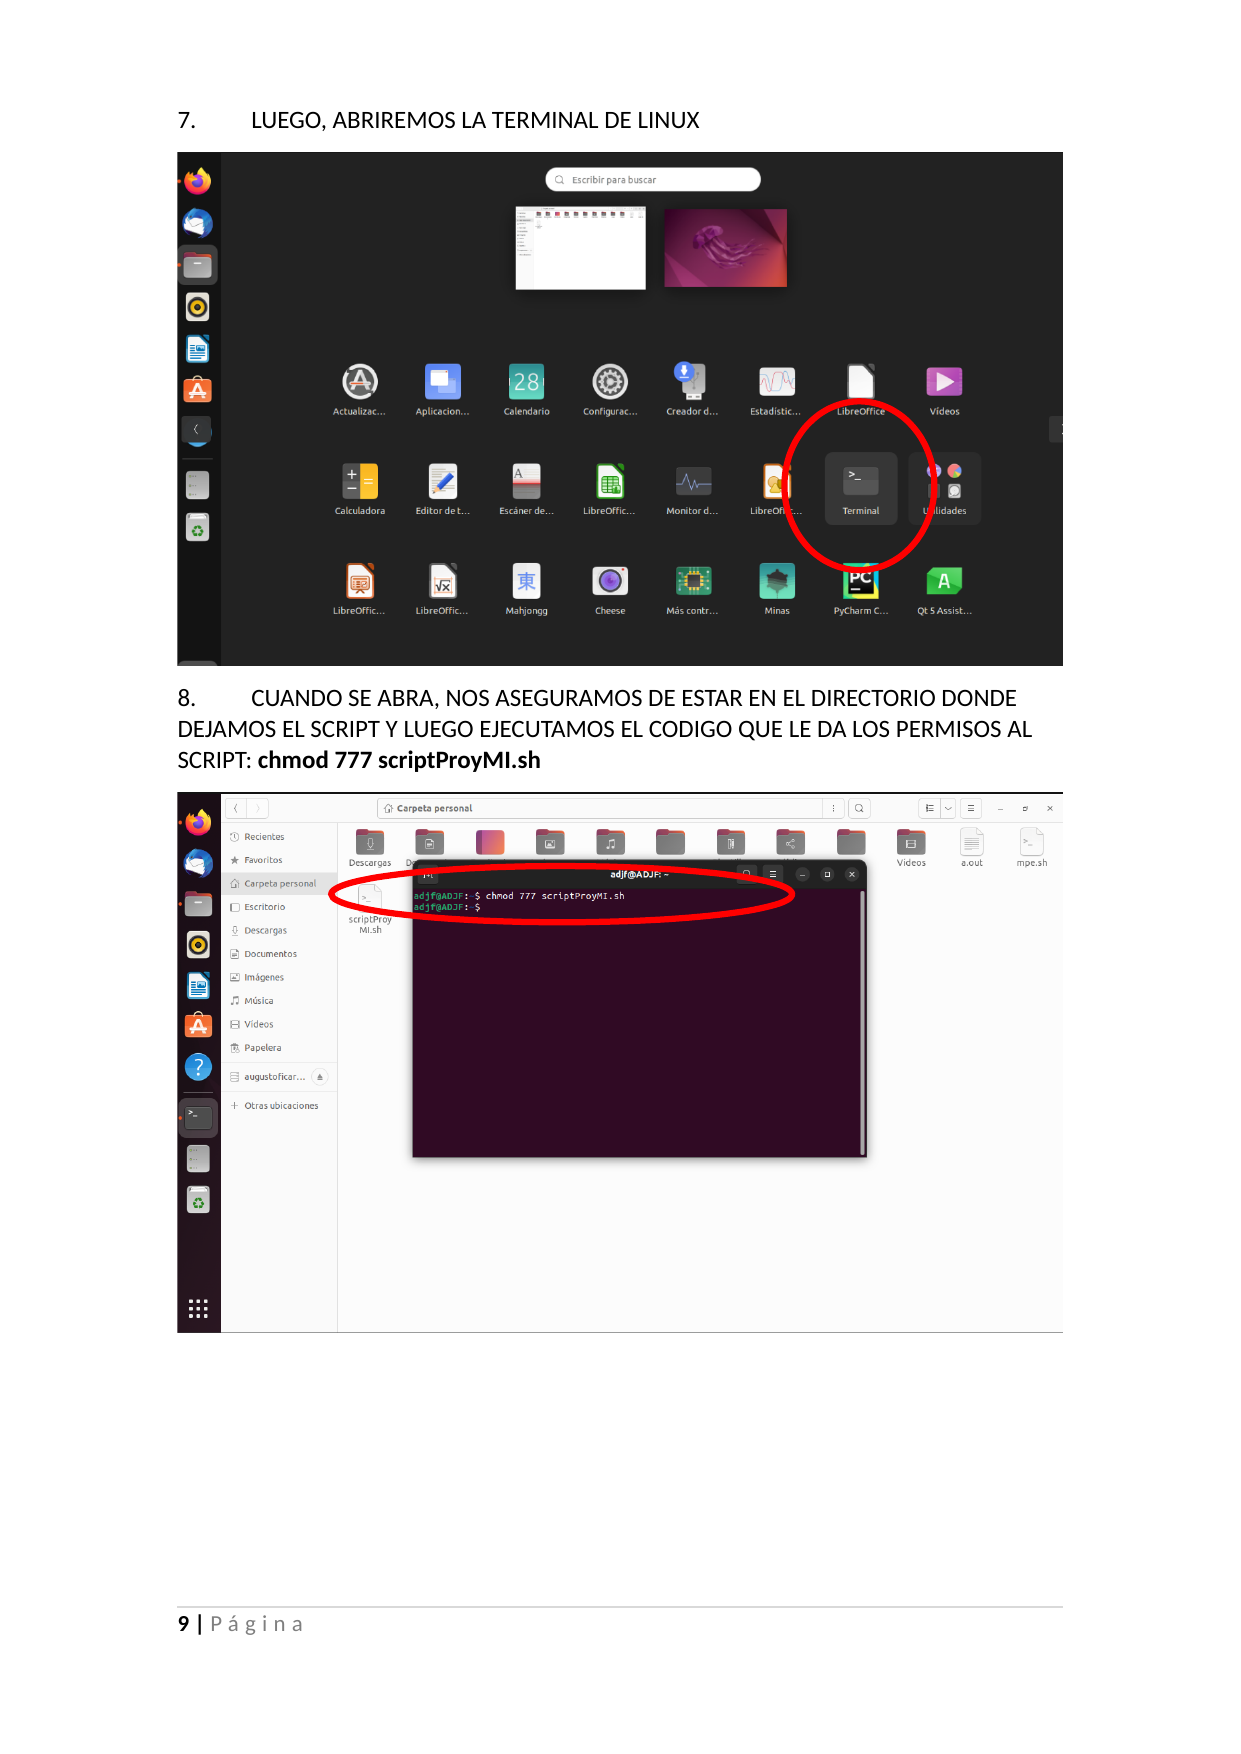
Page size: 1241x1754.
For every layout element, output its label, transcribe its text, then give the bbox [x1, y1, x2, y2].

list CUANDO SE ABRA, NOS ASEGURAMOS DE ESTAR EN EL DIRECTORIO DONDE DEJAMOS EL SCRIPT Y LUEGO EJECUTAMOS EL CODIGO QUE LE DA LOS PERMISOS AL SCRIPT: chmod 777 scriptProyMI.sh [177, 682, 1063, 775]
list LUEGO, ABRIREMOS LA TERMINAL DE LINUX [177, 104, 1063, 135]
